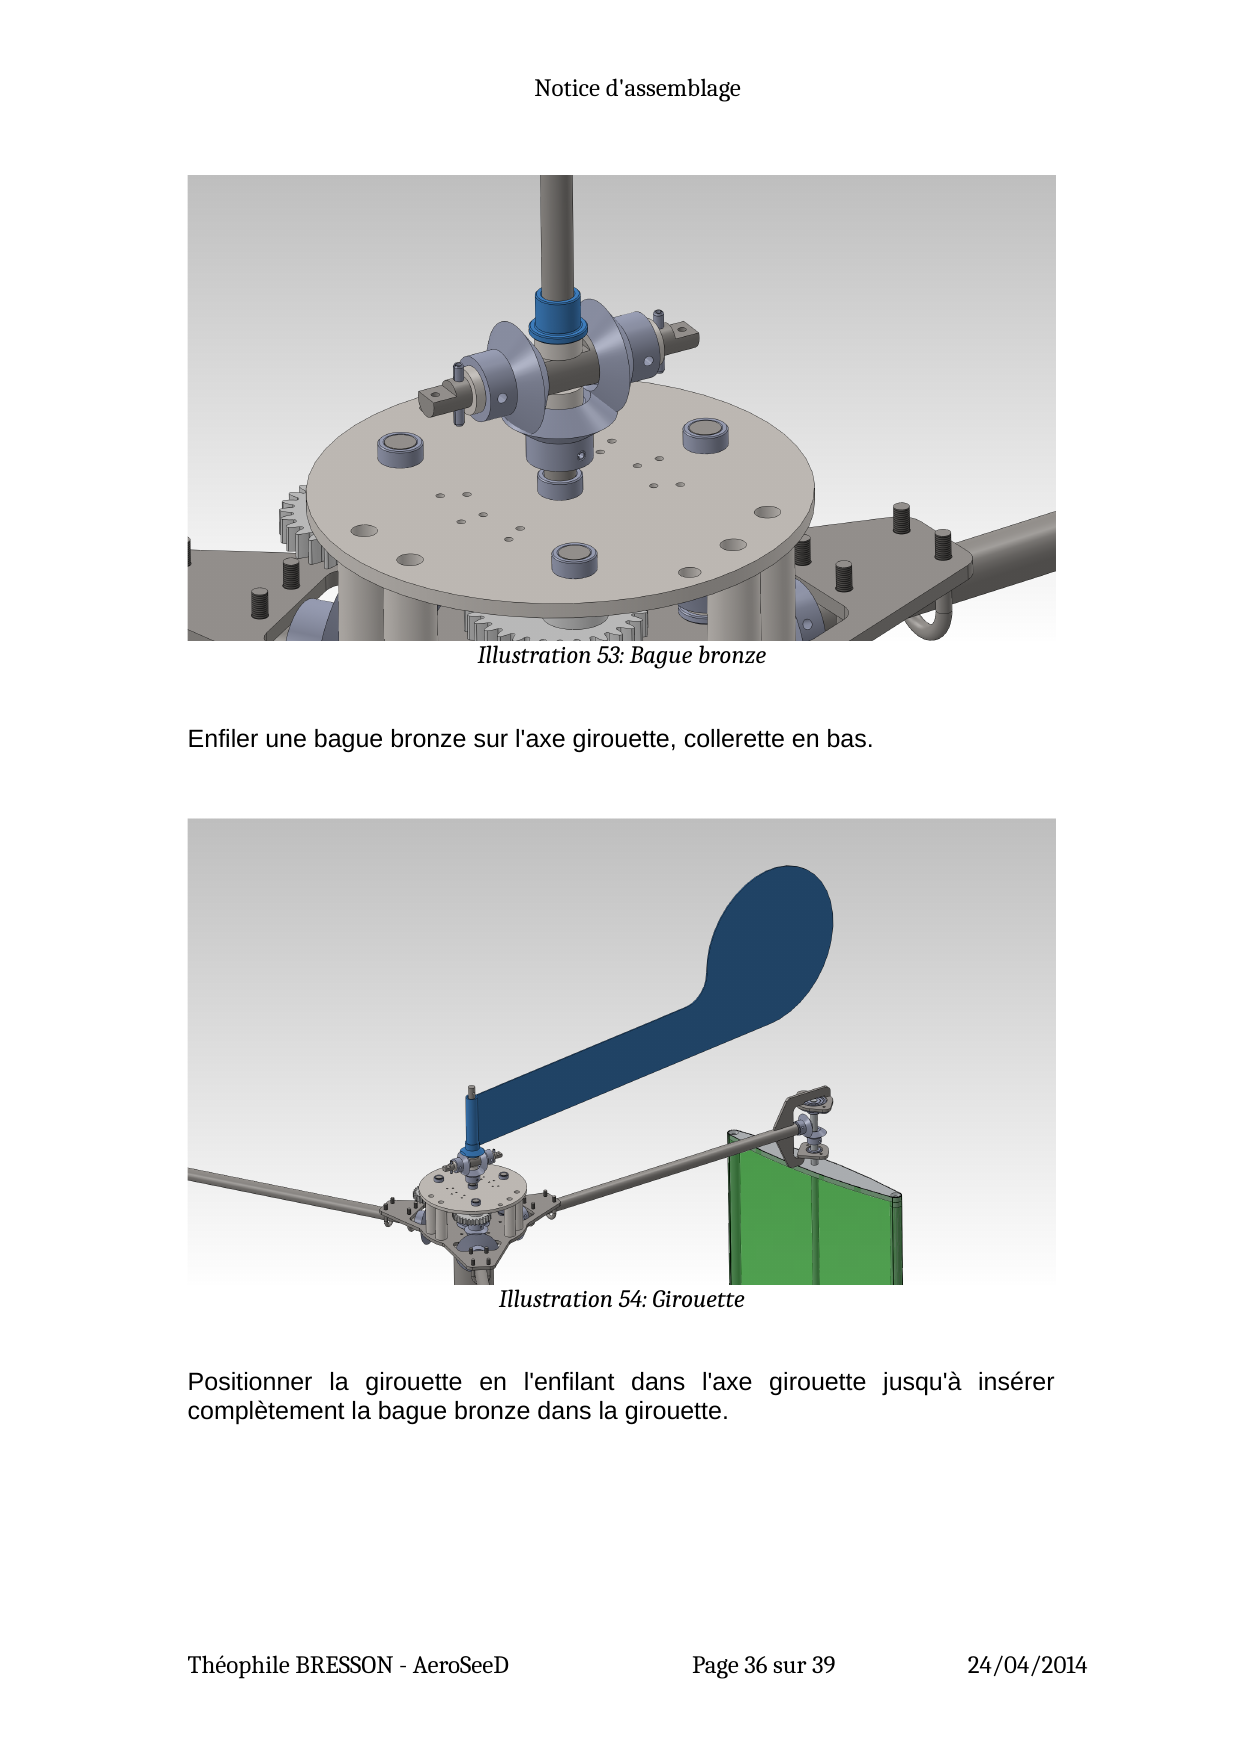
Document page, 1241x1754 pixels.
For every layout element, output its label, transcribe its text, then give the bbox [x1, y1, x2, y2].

picture [187, 818, 1056, 1285]
text Illustration 53: Bague bronze [187, 641, 1056, 670]
text Positionner la girouette en l'enfilant dans l'axe girouette jusqu'à insérer complètement la bague bronze dans la girouette. [187, 1367, 1056, 1424]
picture [187, 175, 1056, 641]
text Enfiler une bague bronze sur l'axe girouette, collerette en bas. [187, 723, 1056, 752]
text Illustration 54: Girouette [187, 1285, 1056, 1313]
